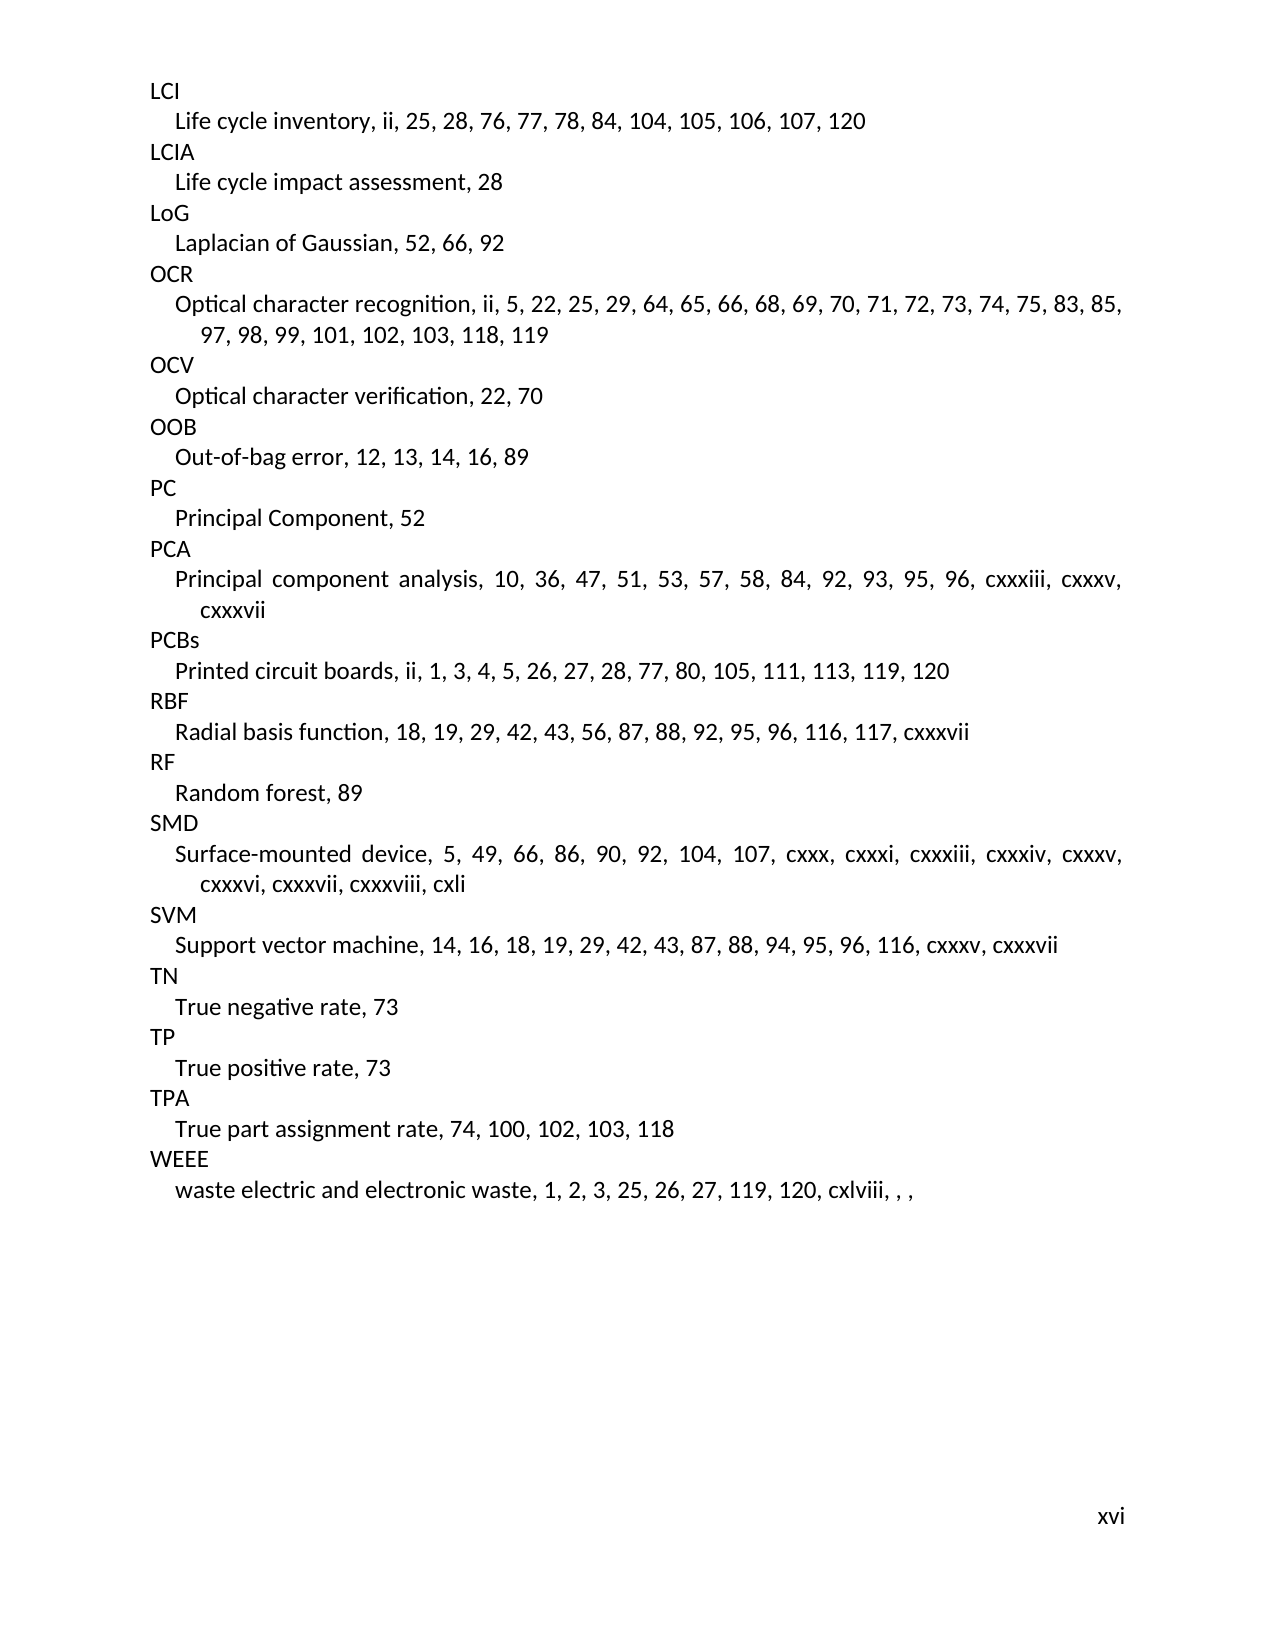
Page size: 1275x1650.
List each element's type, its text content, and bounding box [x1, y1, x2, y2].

text Printed circuit boards, ii, 1, 3, 4, 5, 26, 27, 28, 77, 80, 105, 111, 113, 119, 120 [175, 655, 1125, 685]
text OCR [150, 258, 1125, 289]
text LCI [150, 75, 1125, 106]
text TN [150, 960, 1125, 991]
text RBF [150, 685, 1125, 716]
text PCA [150, 533, 1125, 563]
text Radial basis function, 18, 19, 29, 42, 43, 56, 87, 88, 92, 95, 96, 116, 117, cxxxvii [175, 716, 1125, 746]
text Laplacian of Gaussian, 52, 66, 92 [175, 228, 1125, 258]
text OCV [150, 350, 1125, 380]
text PC [150, 472, 1125, 502]
text Life cycle impact assessment, 28 [175, 167, 1125, 197]
text OOB [150, 411, 1125, 441]
text Principal component analysis, 10, 36, 47, 51, 53, 57, 58, 84, 92, 93, 95, 96, cxxxiii, cxxxv, cxxxvii [175, 563, 1125, 624]
text Random forest, 89 [175, 777, 1125, 807]
text Out-of-bag error, 12, 13, 14, 16, 89 [175, 441, 1125, 472]
text Principal Component, 52 [175, 502, 1125, 533]
text PCBs [150, 624, 1125, 655]
text Optical character recognition, ii, 5, 22, 25, 29, 64, 65, 66, 68, 69, 70, 71, 72, 73, 74, 75, 83, 85, 97, 98, 99, 101, 102, 103, 118, 119 [175, 289, 1125, 350]
text SVM [150, 899, 1125, 929]
text TP [150, 1021, 1125, 1052]
text LoG [150, 197, 1125, 228]
text WEEE [150, 1143, 1125, 1174]
text LCIA [150, 136, 1125, 167]
text Life cycle inventory, ii, 25, 28, 76, 77, 78, 84, 104, 105, 106, 107, 120 [175, 106, 1125, 136]
text TPA [150, 1082, 1125, 1113]
text True part assignment rate, 74, 100, 102, 103, 118 [175, 1113, 1125, 1143]
text SMD [150, 807, 1125, 838]
text Surface-mounted device, 5, 49, 66, 86, 90, 92, 104, 107, cxxx, cxxxi, cxxxiii, cxxxiv, cxxxv, cxxxvi, cxxxvii, cxxxviii, cxli [175, 838, 1125, 899]
text RF [150, 746, 1125, 777]
text waste electric and electronic waste, 1, 2, 3, 25, 26, 27, 119, 120, cxlviii, , , [175, 1174, 1125, 1204]
text Support vector machine, 14, 16, 18, 19, 29, 42, 43, 87, 88, 94, 95, 96, 116, cxxxv, cxxxvii [175, 929, 1125, 960]
text True positive rate, 73 [175, 1052, 1125, 1082]
text Optical character verification, 22, 70 [175, 380, 1125, 411]
text True negative rate, 73 [175, 991, 1125, 1021]
